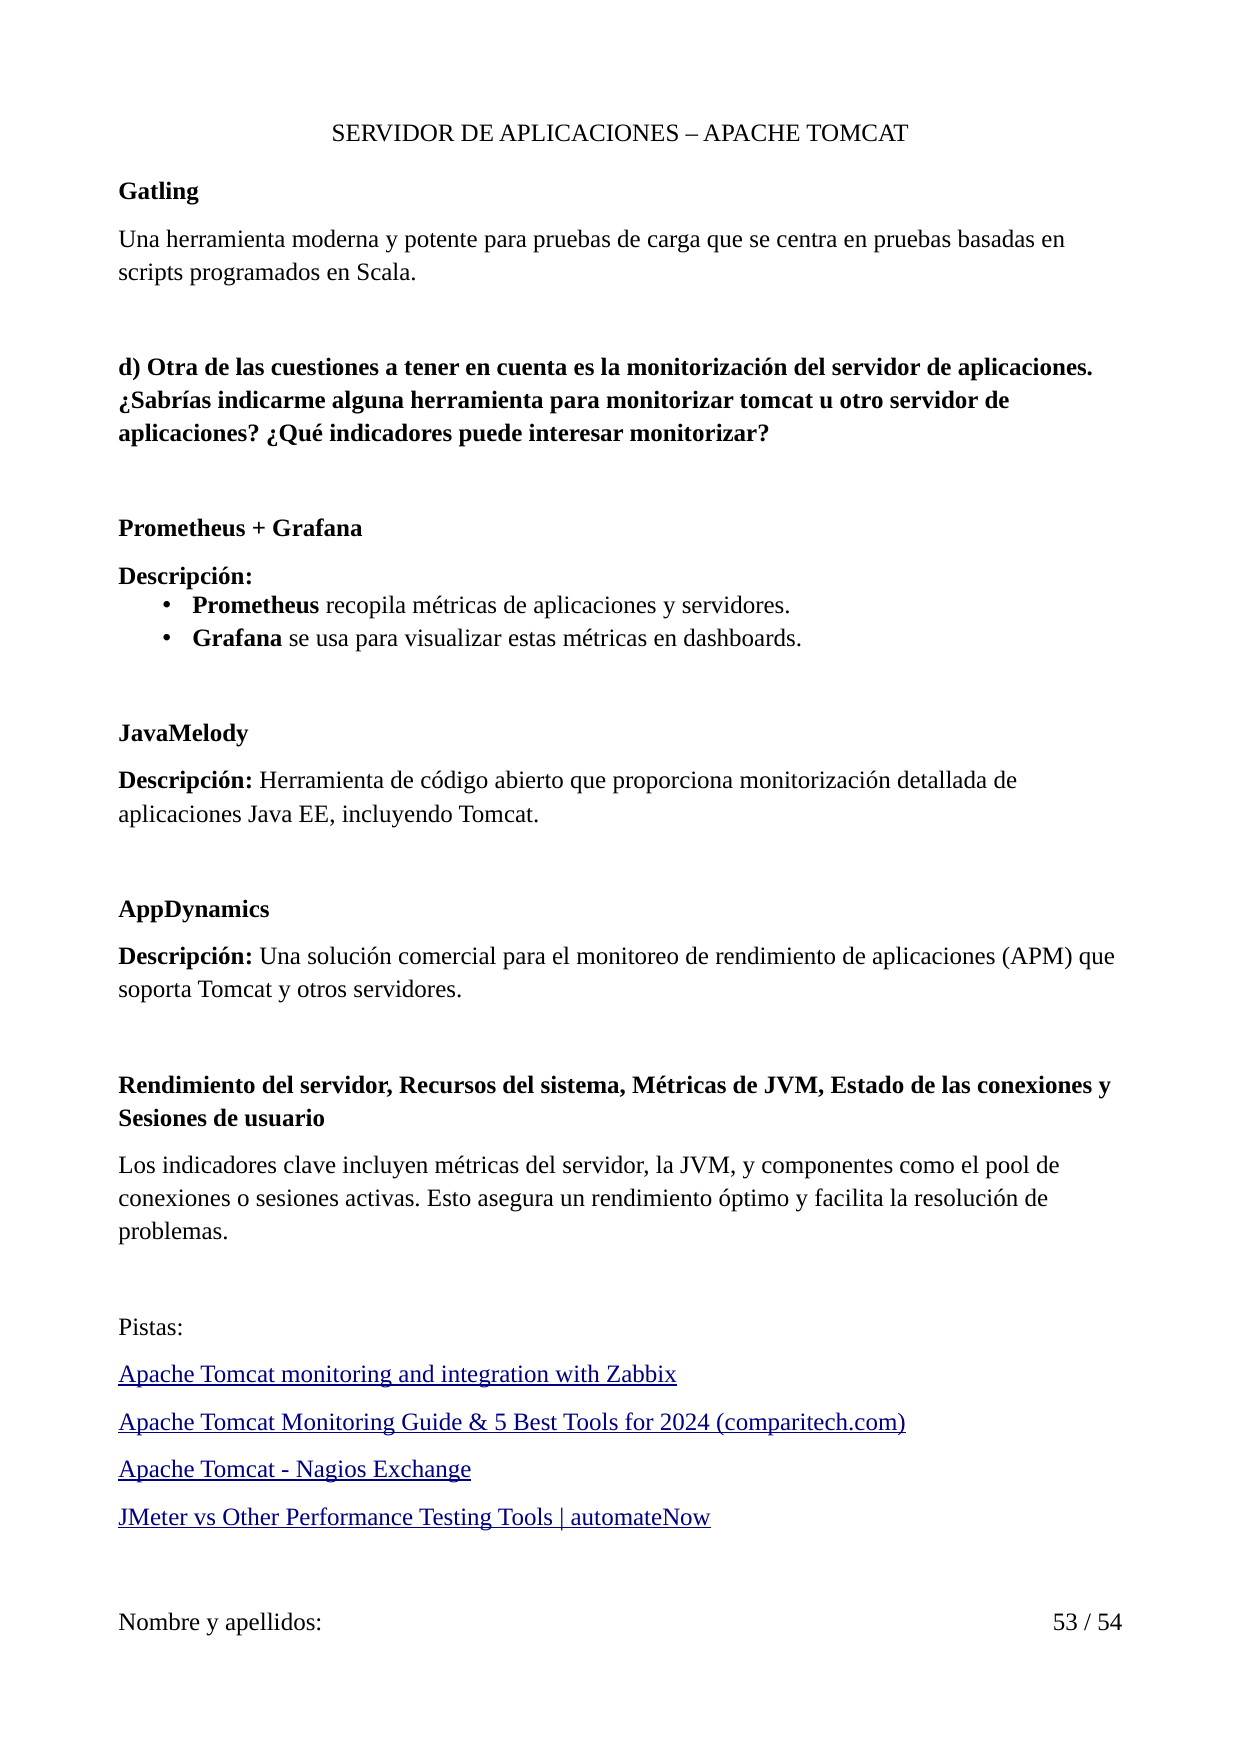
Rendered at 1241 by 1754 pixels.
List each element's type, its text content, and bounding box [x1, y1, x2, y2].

text Apache Tomcat - Nagios Exchange [118, 1454, 1122, 1483]
list Grafana se usa para visualizar estas métricas en dashboards. [162, 623, 1122, 652]
text Gatling [118, 176, 1122, 205]
text Rendimiento del servidor, Recursos del sistema, Métricas de JVM, Estado de las conexiones y Sesiones de usuario [118, 1070, 1122, 1131]
text Pistas: [118, 1312, 1122, 1340]
text Descripción: Una solución comercial para el monitoreo de rendimiento de aplicaciones (APM) que soporta Tomcat y otros servidores. [118, 941, 1122, 1003]
text Los indicadores clave incluyen métricas del servidor, la JVM, y componentes como el pool de conexiones o sesiones activas. Esto asegura un rendimiento óptimo y facilita la resolución de problemas. [118, 1150, 1122, 1245]
text Descripción: Herramienta de código abierto que proporciona monitorización detallada de aplicaciones Java EE, incluyendo Tomcat. [118, 766, 1122, 827]
text Una herramienta moderna y potente para pruebas de carga que se centra en pruebas basadas en scripts programados en Scala. [118, 224, 1122, 286]
text Apache Tomcat monitoring and integration with Zabbix [118, 1359, 1122, 1388]
list Prometheus recopila métricas de aplicaciones y servidores. [162, 590, 1122, 618]
text Prometheus + Grafana [118, 513, 1122, 542]
text JMeter vs Other Performance Testing Tools | automateNow [118, 1502, 1122, 1531]
text Descripción: [118, 561, 1122, 590]
text Apache Tomcat Monitoring Guide & 5 Best Tools for 2024 (comparitech.com) [118, 1407, 1122, 1436]
text d) Otra de las cuestiones a tener en cuenta es la monitorización del servidor de aplicaciones. ¿Sabrías indicarme alguna herramienta para monitorizar tomcat u otro servidor de aplicaciones? ¿Qué indicadores puede interesar monitorizar? [118, 352, 1122, 447]
text AppDynamics [118, 894, 1122, 923]
text JavaMelody [118, 718, 1122, 747]
